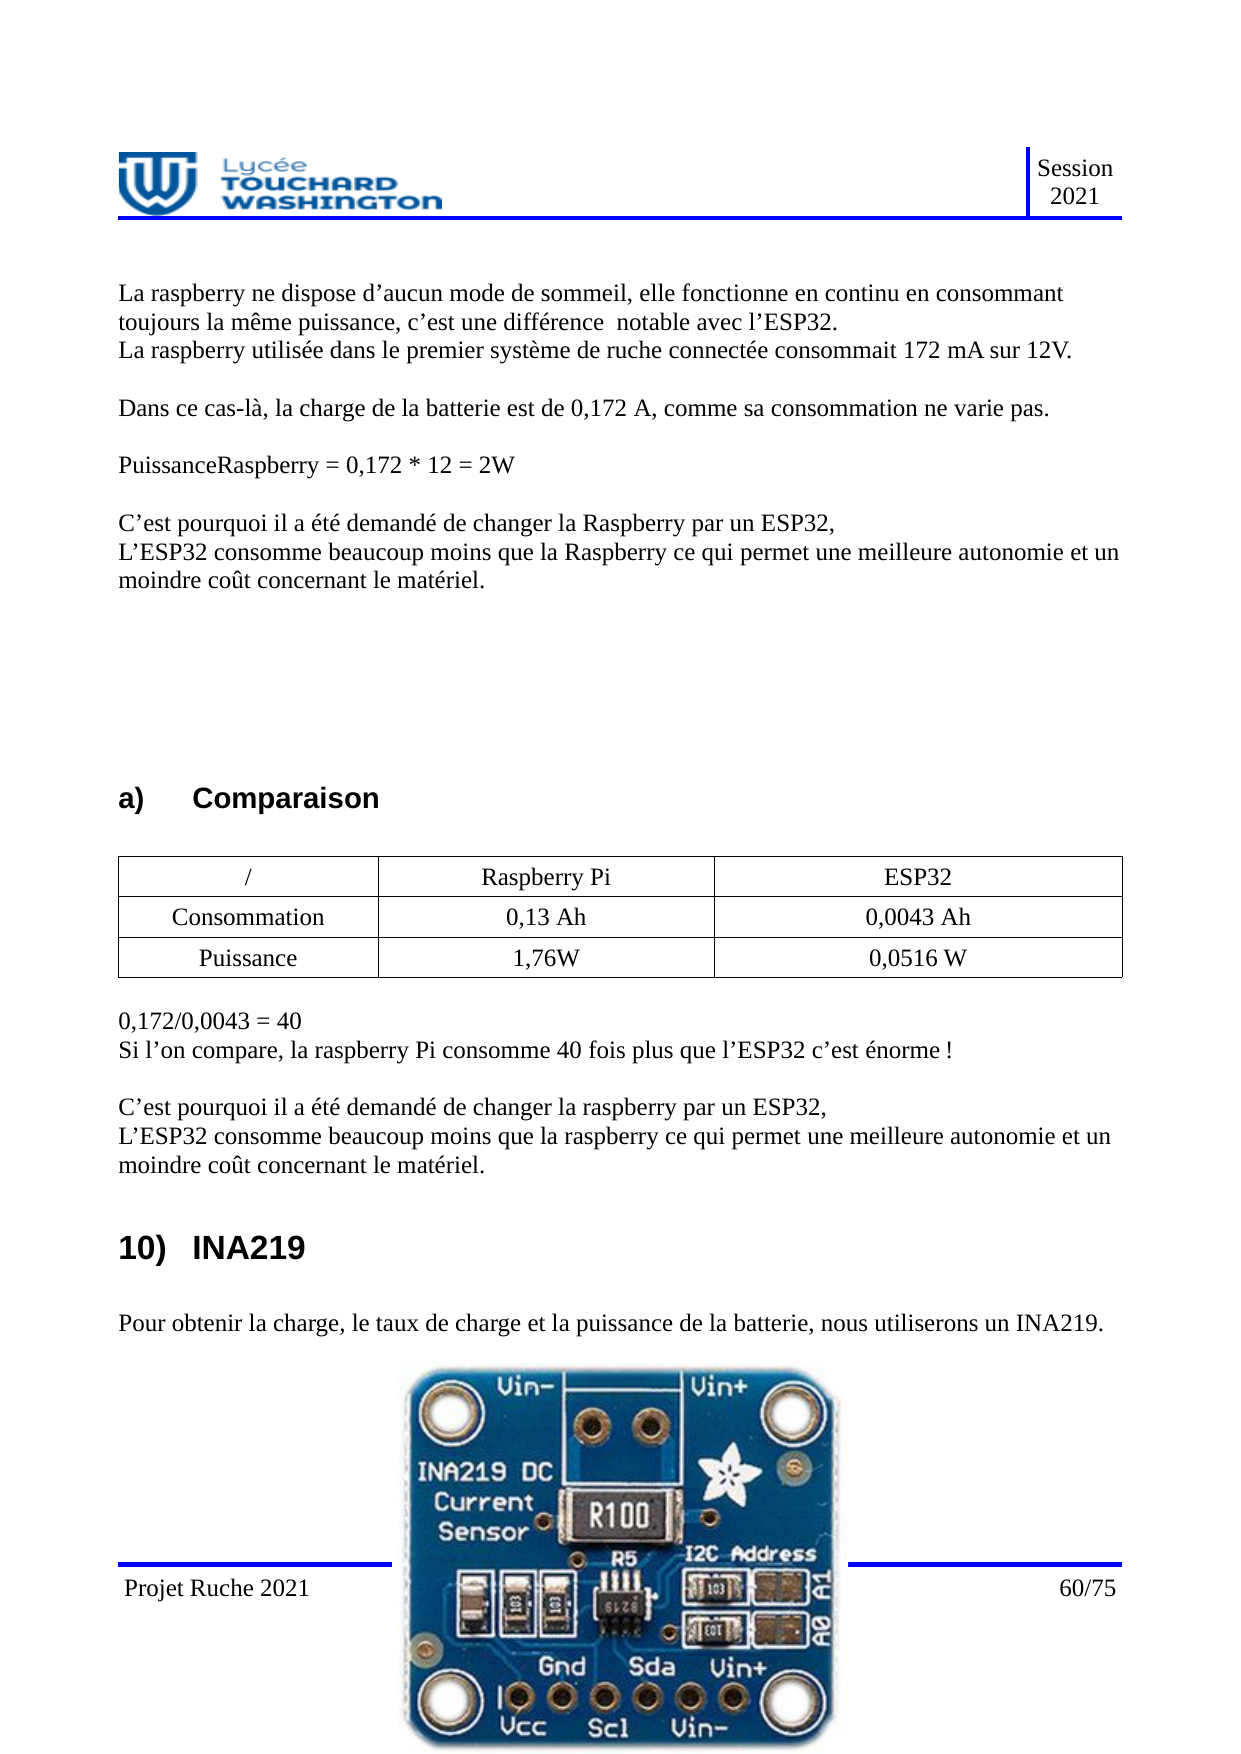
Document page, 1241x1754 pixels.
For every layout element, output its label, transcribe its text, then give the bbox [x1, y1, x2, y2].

table_cell 0,0516 W [715, 938, 1122, 977]
table_cell 0,13 Ah [379, 897, 714, 937]
subtitle INA219 [118, 1228, 1122, 1267]
picture [392, 1355, 849, 1754]
table_cell 0,0043 Ah [715, 897, 1122, 937]
table_cell 1,76W [379, 938, 714, 977]
text 0,172/0,0043 = 40 Si l’on compare, la raspberry Pi consomme 40 fois plus que l’ESP32 c’est énorme ! [118, 1006, 1122, 1063]
text Pour obtenir la charge, le taux de charge et la puissance de la batterie, nous utiliserons un INA219. [118, 1308, 1122, 1337]
table_header / [119, 857, 378, 896]
text C’est pourquoi il a été demandé de changer la raspberry par un ESP32, L’ESP32 consomme beaucoup moins que la raspberry ce qui permet une meilleure autonomie et un moindre coût concernant le matériel. [118, 1092, 1122, 1178]
table_header Raspberry Pi [379, 857, 714, 896]
table_header ESP32 [715, 857, 1122, 896]
picture [118, 152, 442, 216]
text La raspberry ne dispose d’aucun mode de sommeil, elle fonctionne en continu en consommant toujours la même puissance, c’est une différence notable avec l’ESP32. La raspberry utilisée dans le premier système de ruche connectée consommait 172 mA sur 12V. [118, 278, 1122, 364]
table_cell Consommation [119, 897, 378, 937]
text PuissanceRaspberry = 0,172 * 12 = 2W [118, 450, 1122, 479]
table_cell Puissance [119, 938, 378, 977]
subtitle Comparaison [118, 781, 1122, 815]
text C’est pourquoi il a été demandé de changer la Raspberry par un ESP32, L’ESP32 consomme beaucoup moins que la Raspberry ce qui permet une meilleure autonomie et un moindre coût concernant le matériel. [118, 508, 1122, 594]
text Dans ce cas-là, la charge de la batterie est de 0,172 A, comme sa consommation ne varie pas. [118, 393, 1122, 422]
